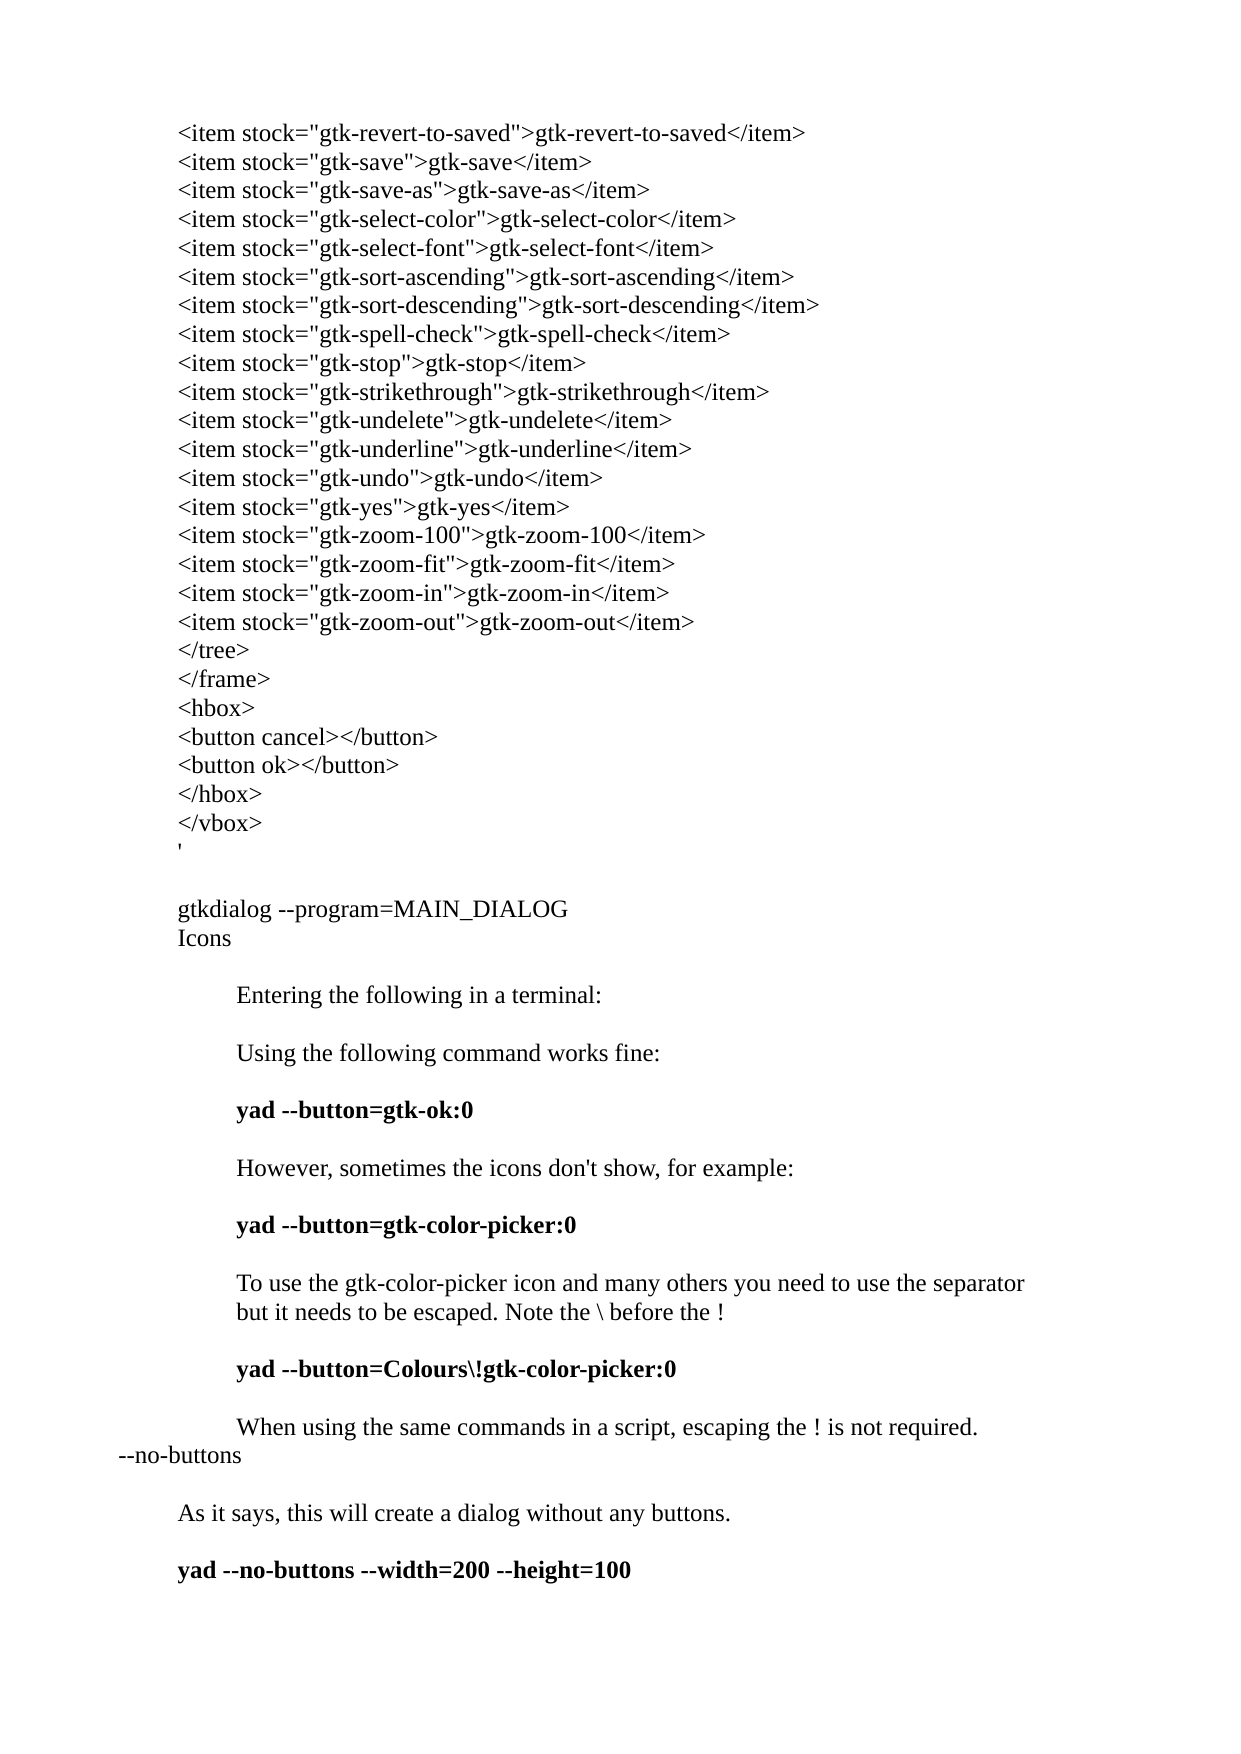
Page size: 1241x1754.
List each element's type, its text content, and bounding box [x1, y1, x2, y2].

subtitle --no-buttons [118, 1441, 1122, 1469]
list Entering the following in a terminal: Using the following command works fine: yad --button=gtk-ok:0 However, sometimes the icons don't show, for example: yad --button=gtk-color-picker:0 To use the gtk-color-picker icon and many others you need to use the separator but it needs to be escaped. Note the \ before the ! yad --button=Colours\!gtk-color-picker:0 When using the same commands in a script, escaping the ! is not required. [236, 952, 1122, 1441]
subtitle Icons [177, 923, 1122, 952]
list As it says, this will create a dialog without any buttons. yad --no-buttons --width=200 --height=100 [177, 1469, 1122, 1584]
list <item stock="gtk-revert-to-saved">gtk-revert-to-saved</item> <item stock="gtk-save">gtk-save</item> <item stock="gtk-save-as">gtk-save-as</item> <item stock="gtk-select-color">gtk-select-color</item> <item stock="gtk-select-font">gtk-select-font</item> <item stock="gtk-sort-ascending">gtk-sort-ascending</item> <item stock="gtk-sort-descending">gtk-sort-descending</item> <item stock="gtk-spell-check">gtk-spell-check</item> <item stock="gtk-stop">gtk-stop</item> <item stock="gtk-strikethrough">gtk-strikethrough</item> <item stock="gtk-undelete">gtk-undelete</item> <item stock="gtk-underline">gtk-underline</item> <item stock="gtk-undo">gtk-undo</item> <item stock="gtk-yes">gtk-yes</item> <item stock="gtk-zoom-100">gtk-zoom-100</item> <item stock="gtk-zoom-fit">gtk-zoom-fit</item> <item stock="gtk-zoom-in">gtk-zoom-in</item> <item stock="gtk-zoom-out">gtk-zoom-out</item> </tree> </frame> <hbox> <button cancel></button> <button ok></button> </hbox> </vbox> ' gtkdialog --program=MAIN_DIALOG [177, 118, 1122, 923]
